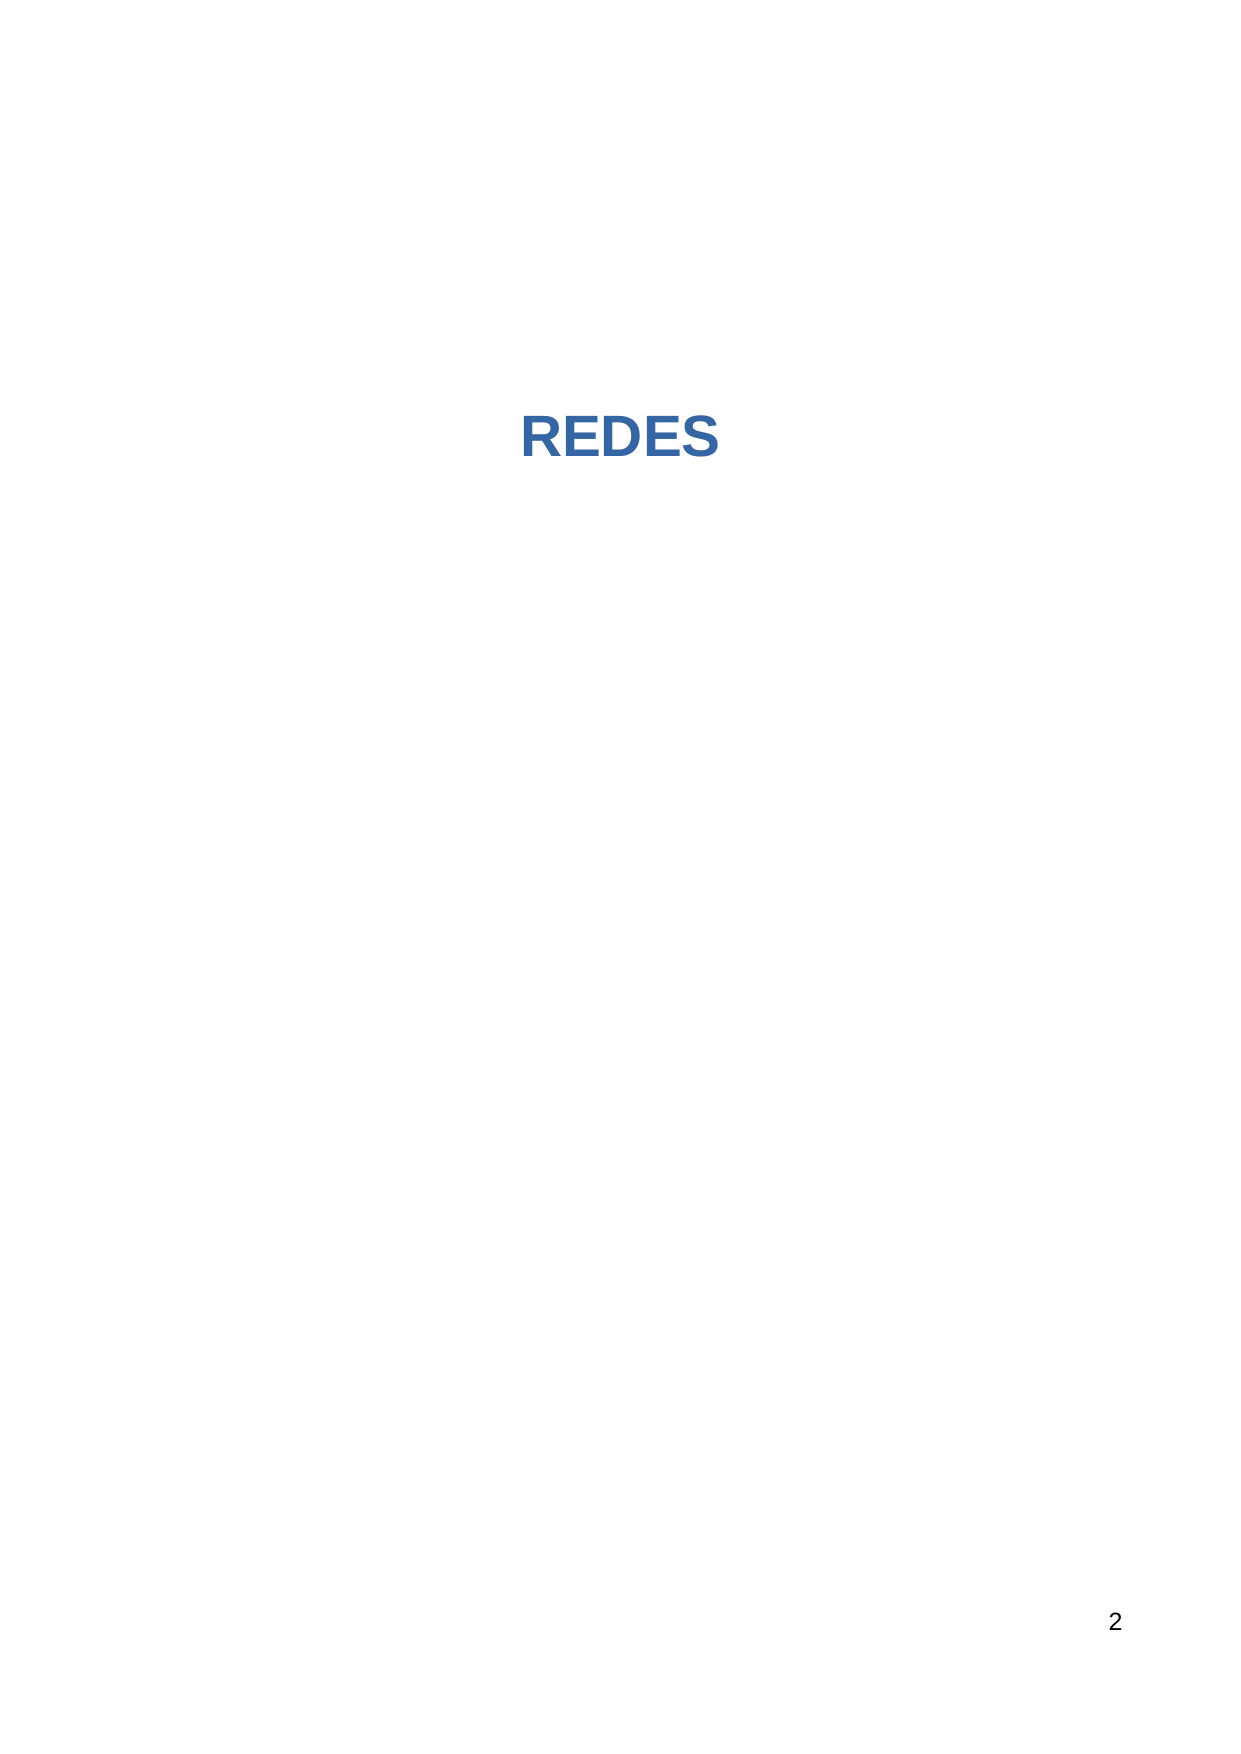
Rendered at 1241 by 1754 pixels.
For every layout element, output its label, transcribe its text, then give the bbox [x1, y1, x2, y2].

title REDES [118, 402, 1122, 469]
